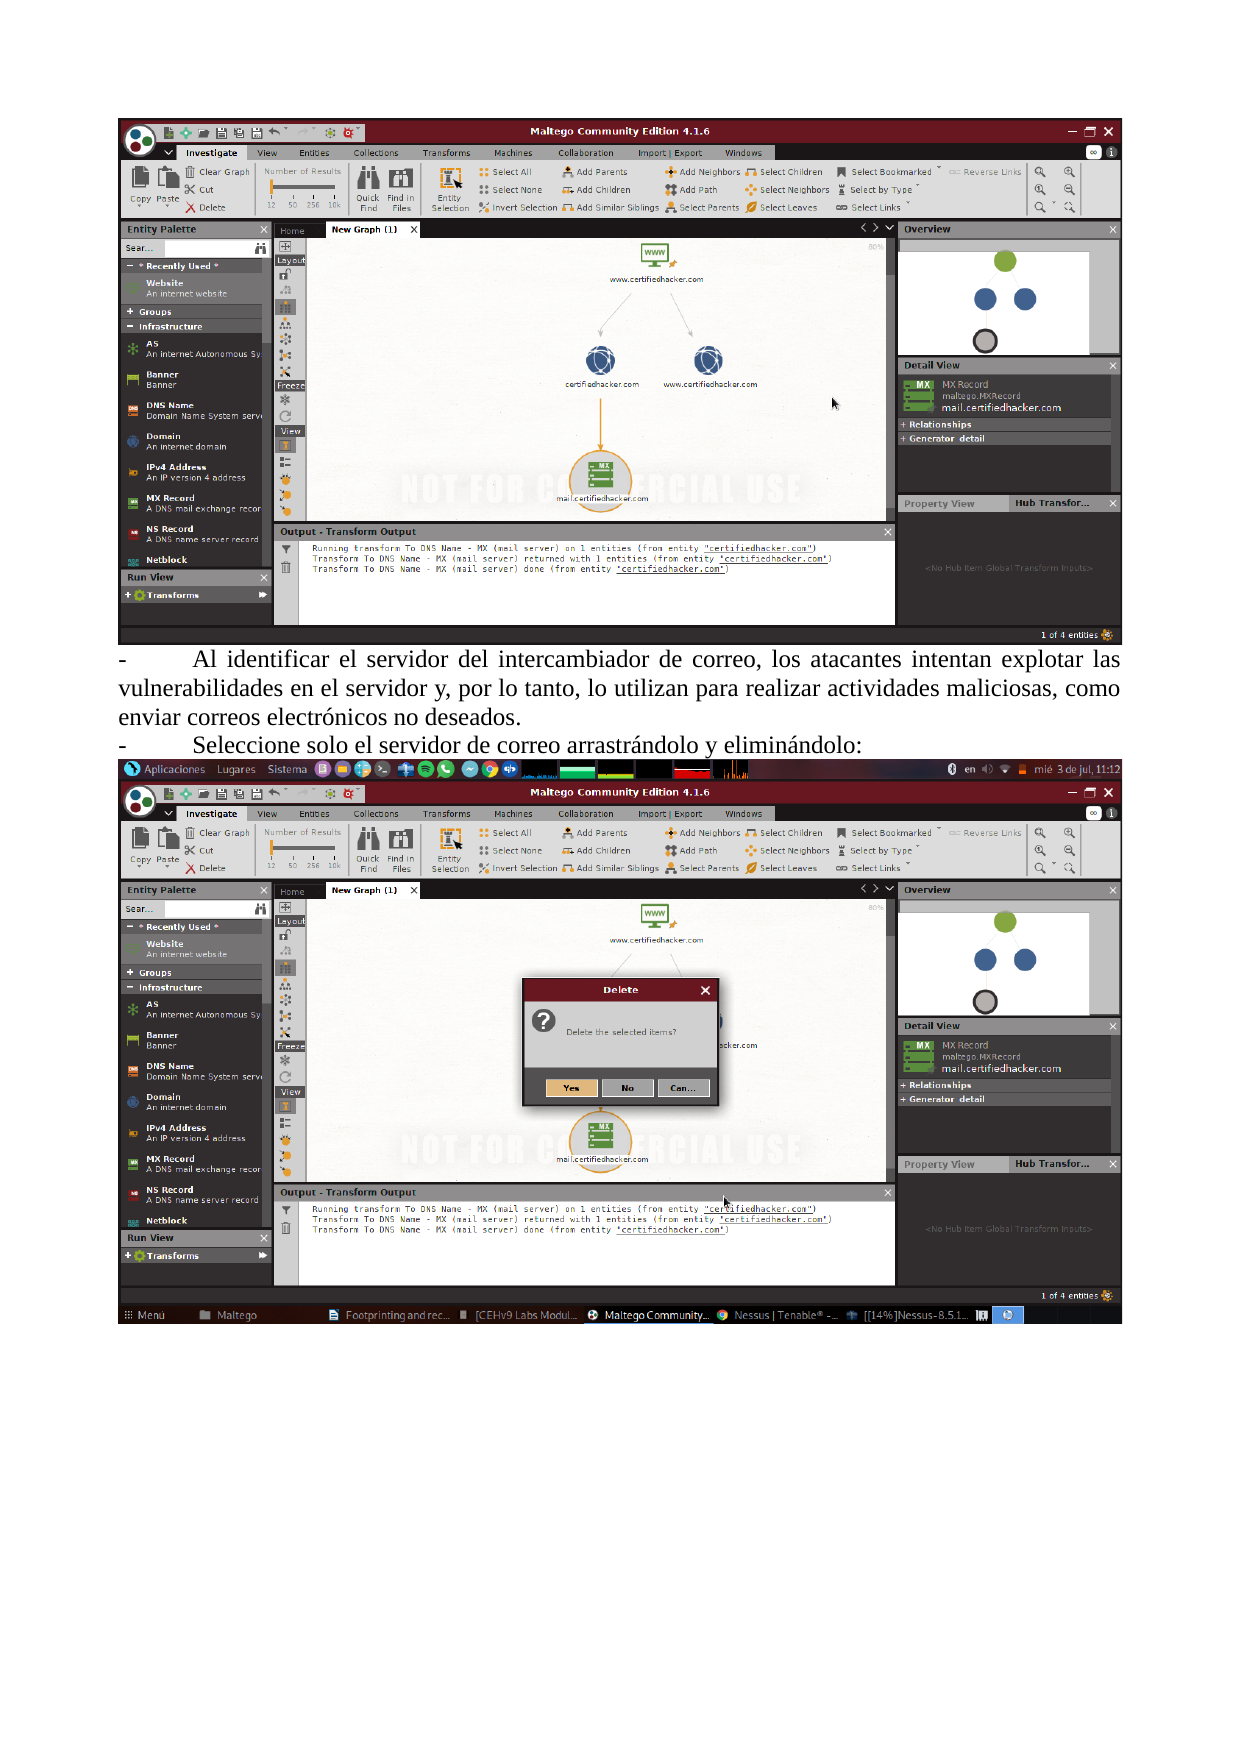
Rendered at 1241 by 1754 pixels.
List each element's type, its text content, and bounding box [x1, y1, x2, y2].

picture [118, 759, 1123, 1324]
picture [118, 118, 1123, 645]
text - Al identificar el servidor del intercambiador de correo, los atacantes intentan explotar las vulnerabilidades en el servidor y, por lo tanto, lo utilizan para realizar actividades maliciosas, como enviar correos electrónicos no deseados. [118, 645, 1122, 731]
text - Seleccione solo el servidor de correo arrastrándolo y eliminándolo: [118, 731, 1122, 759]
